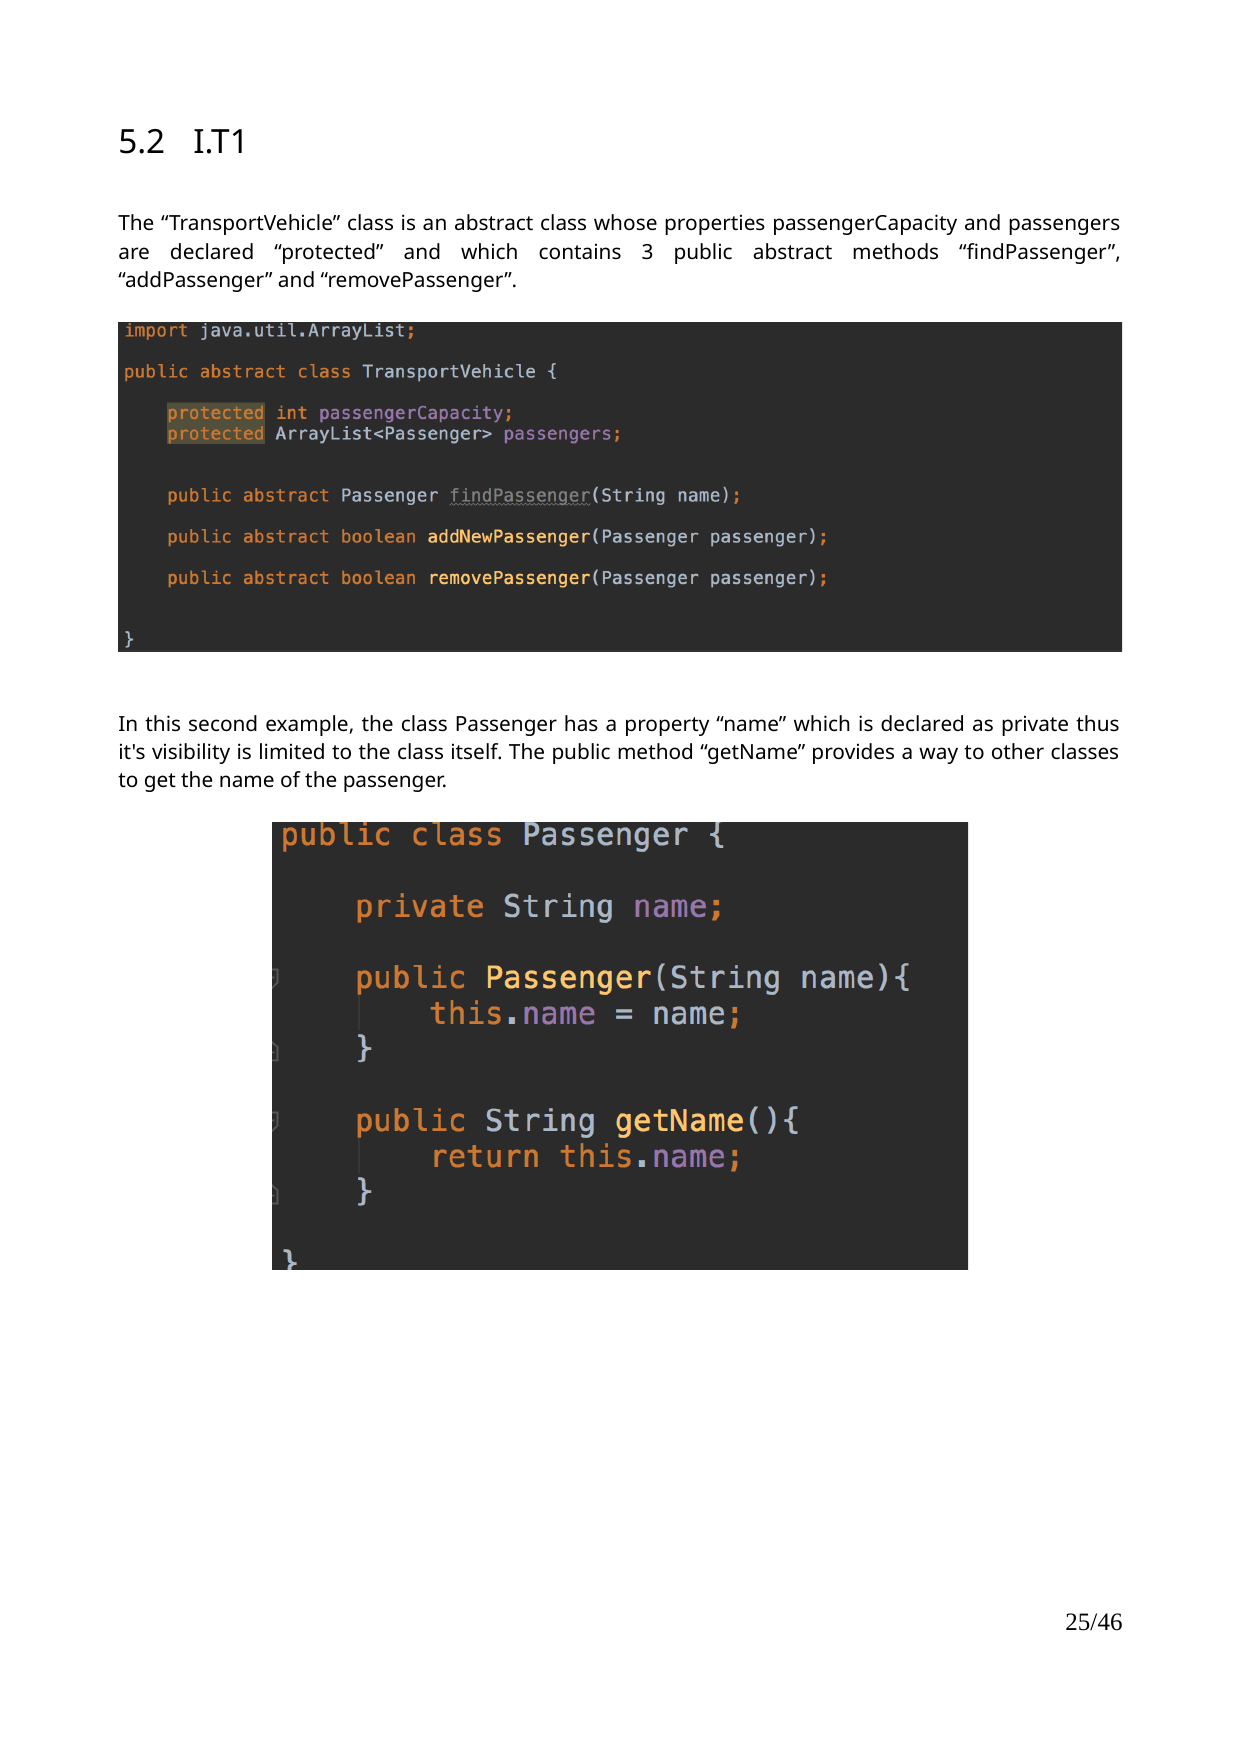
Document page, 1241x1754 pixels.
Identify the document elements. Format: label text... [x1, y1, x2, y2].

text The “TransportVehicle” class is an abstract class whose properties passengerCapacity and passengers are declared “protected” and which contains 3 public abstract methods “findPassenger”, “addPassenger” and “removePassenger”. [118, 208, 1122, 294]
title I.T1 [118, 118, 1122, 163]
text In this second example, the class Passenger has a property “name” which is declared as private thus it's visibility is limited to the class itself. The public method “getName” provides a way to other classes to get the name of the passenger. [118, 709, 1122, 794]
picture [272, 822, 969, 1270]
picture [118, 322, 1123, 652]
